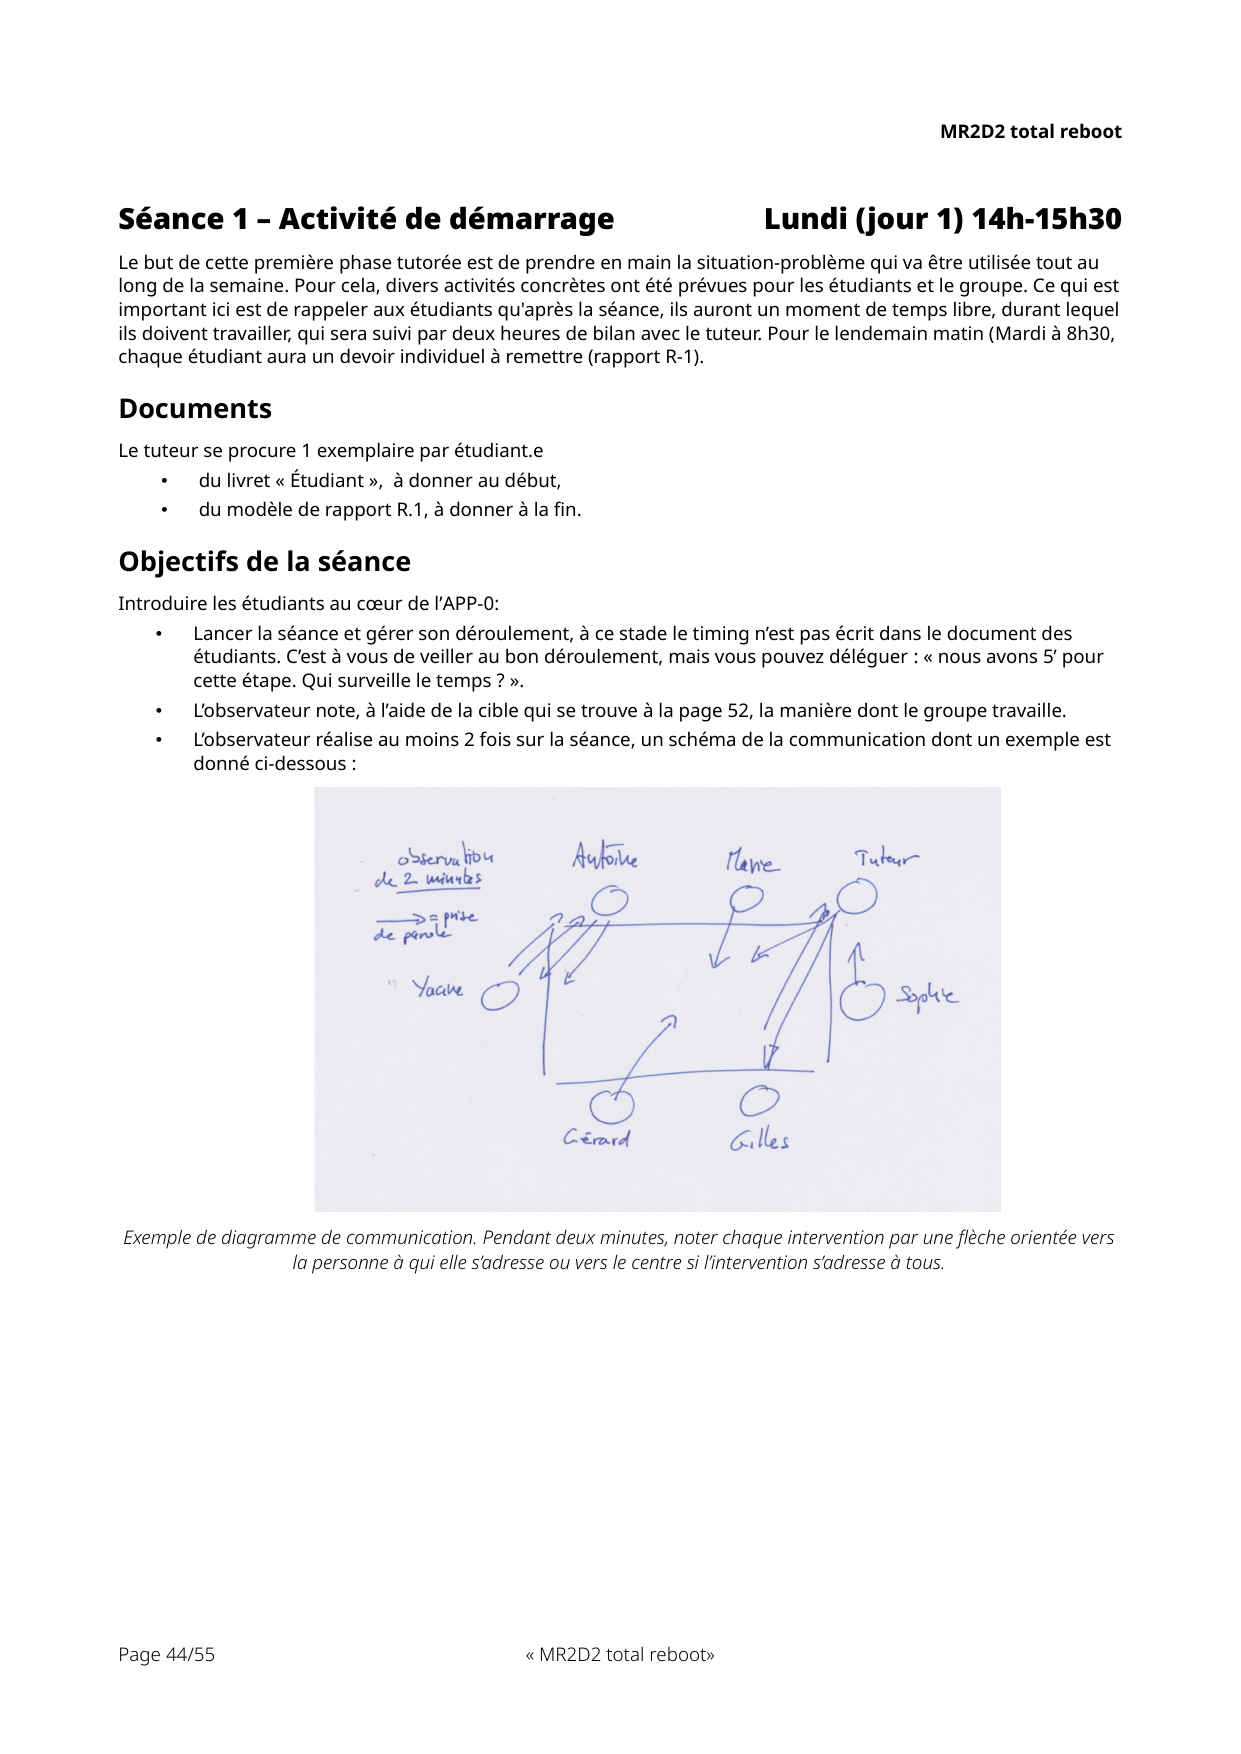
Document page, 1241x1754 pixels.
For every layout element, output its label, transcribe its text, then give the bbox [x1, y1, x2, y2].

text Exemple de diagramme de communication. Pendant deux minutes, noter chaque intervention par une flèche orientée vers la personne à qui elle s’adresse ou vers le centre si l’intervention s’adresse à tous. [118, 1224, 1122, 1275]
subtitle Séance 1 – Activité de démarrage Lundi (jour 1) 14h-15h30 [118, 198, 1122, 238]
picture [314, 787, 1001, 1212]
text Le but de cette première phase tutorée est de prendre en main la situation-problème qui va être utilisée tout au long de la semaine. Pour cela, divers activités concrètes ont été prévues pour les étudiants et le groupe. Ce qui est important ici est de rappeler aux étudiants qu'après la séance, ils auront un moment de temps libre, durant lequel ils doivent travailler, qui sera suivi par deux heures de bilan avec le tuteur. Pour le lendemain matin (Mardi à 8h30, chaque étudiant aura un devoir individuel à remettre (rapport R-1). [118, 250, 1122, 368]
text Le tuteur se procure 1 exemplaire par étudiant.e [118, 439, 1122, 462]
list Lancer la séance et gérer son déroulement, à ce stade le timing n’est pas écrit dans le document des étudiants. C’est à vous de veiller au bon déroulement, mais vous pouvez déléguer : « nous avons 5’ pour cette étape. Qui surveille le temps ? ». [156, 621, 1122, 692]
list L’observateur réalise au moins 2 fois sur la séance, un schéma de la communication dont un exemple est donné ci-dessous : [156, 728, 1122, 775]
text Introduire les étudiants au cœur de l’APP-0: [118, 592, 1122, 615]
list L’observateur note, à l’aide de la cible qui se trouve à la page 49, la manière dont le groupe travaille. [156, 698, 1122, 722]
list du livret « Étudiant », à donner au début, [161, 468, 1122, 492]
list du modèle de rapport R.1, à donner à la fin. [161, 498, 1122, 522]
subtitle Objectifs de la séance [118, 542, 1122, 579]
subtitle Documents [118, 389, 1122, 426]
